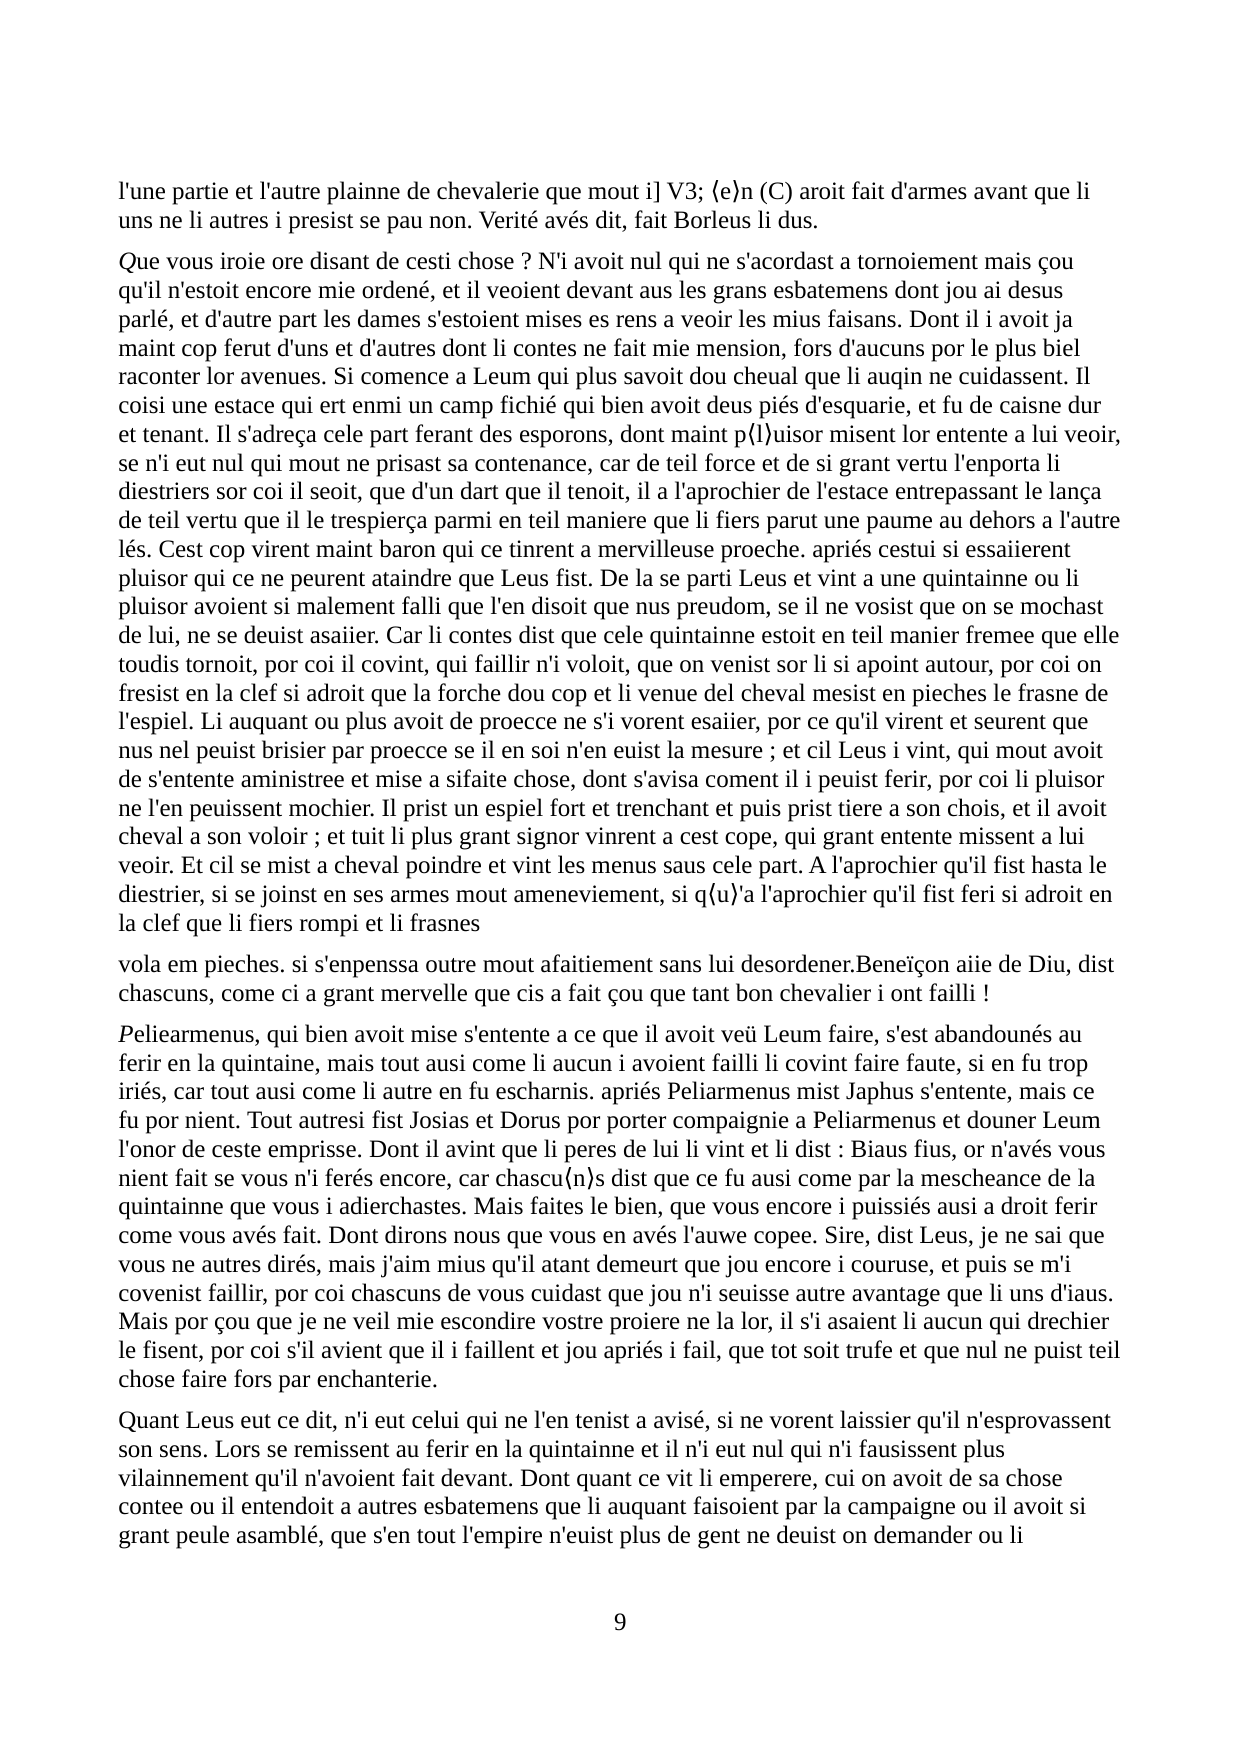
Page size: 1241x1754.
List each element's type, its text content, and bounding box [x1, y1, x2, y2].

text Peliearmenus, qui bien avoit mise s'entente a ce que il avoit veü Leum faire, s'est abandounés au ferir en la quintaine, mais tout ausi come li aucun i avoient failli li covint faire faute, si en fu trop iriés, car tout ausi come li autre en fu escharnis. apriés Peliarmenus mist Japhus s'entente, mais ce fu por nient. Tout autresi fist Josias et Dorus por porter compaignie a Peliarmenus et douner Leum l'onor de ceste emprisse. Dont il avint que li peres de lui li vint et li dist : Biaus fius, or n'avés vous nient fait se vous n'i ferés encore, car chascu⟨n⟩s dist que ce fu ausi come par la mescheance de la quintainne que vous i adierchastes. Mais faites le bien, que vous encore i puissiés ausi a droit ferir come vous avés fait. Dont dirons nous que vous en avés l'auwe copee. Sire, dist Leus, je ne sai que vous ne autres dirés, mais j'aim mius qu'il atant demeurt que jou encore i couruse, et puis se m'i covenist faillir, por coi chascuns de vous cuidast que jou n'i seuisse autre avantage que li uns d'iaus. Mais por çou que je ne veil mie escondire vostre proiere ne la lor, il s'i asaient li aucun qui drechier le fisent, por coi s'il avient que il i faillent et jou apriés i fail, que tot soit trufe et que nul ne puist teil chose faire fors par enchanterie. [118, 891, 1122, 1265]
text Que vous iroie ore disant de cesti chose ? N'i avoit nul qui ne s'acordast a tornoiement mais çou qu'il n'estoit encore mie ordené, et il veoient devant aus les grans esbatemens dont jou ai desus parlé, et d'autre part les dames s'estoient mises es rens a veoir les mius faisans. Dont il i avoit ja maint cop ferut d'uns et d'autres dont li contes ne fait mie mension, fors d'aucuns por le plus biel raconter lor avenues. Si comence a Leum qui plus savoit dou cheual que li auqin ne cuidassent. Il coisi une estace qui ert enmi un camp fichié qui bien avoit deus piés d'esquarie, et fu de caisne dur et tenant. Il s'adreça cele part ferant des esporons, dont maint p⟨l⟩uisor misent lor entente a lui veoir, se n'i eut nul qui mout ne prisast sa contenance, car de teil force et de si grant vertu l'enporta li diestriers sor coi il seoit, que d'un dart que il tenoit, il a l'aprochier de l'estace entrepassant le lança de teil vertu que il le trespierça parmi en teil maniere que li fiers parut une paume au dehors a l'autre lés. Cest cop virent maint baron qui ce tinrent a mervilleuse proeche. apriés cestui si essaiierent pluisor qui ce ne peurent ataindre que Leus fist. De la se parti Leus et vint a une quintainne ou li pluisor avoient si malement falli que l'en disoit que nus preudom, se il ne vosist que on se mochast de lui, ne se deuist asaiier. Car li contes dist que cele quintainne estoit en teil manier fremee que elle toudis tornoit, por coi il covint, qui faillir n'i voloit, que on venist sor li si apoint autour, por coi on fresist en la clef si adroit que la forche dou cop et li venue del cheval mesist en pieches le frasne de l'espiel. Li auquant ou plus avoit de proecce ne s'i vorent esaiier, por ce qu'il virent et seurent que nus nel peuist brisier par proecce se il en soi n'en euist la mesure ; et cil Leus i vint, qui mout avoit de s'entente aministree et mise a sifaite chose, dont s'avisa coment il i peuist ferir, por coi li pluisor ne l'en peuissent mochier. Il prist un espiel fort et trenchant et puis prist tiere a son chois, et il avoit cheval a son voloir ; et tuit li plus grant signor vinrent a cest cope, qui grant entente missent a lui veoir. Et cil se mist a cheval poindre et vint les menus saus cele part. A l'aprochier qu'il fist hasta le diestrier, si se joinst en ses armes mout ameneviement, si q⟨u⟩'a l'aprochier qu'il fist feri si adroit en la clef que li fiers rompi et li frasnes [118, 176, 1122, 809]
text Quant Leus eut ce dit, n'i eut celui qui ne l'en tenist a avisé, si ne vorent laissier qu'il n'esprovassent son sens. Lors se remissent au ferir en la quintainne et il n'i eut nul qui n'i fausissent plus vilainnement qu'il n'avoient fait devant. Dont quant ce vit li emperere, cui on avoit de sa chose contee ou il entendoit a autres esbatemens que li auquant faisoient par la campaigne ou il avoit si grant peule asamblé, que s'en tout l'empire n'euist plus de gent ne deuist on demander ou li remanans fust [Note: Cette phrase n'a pas de principale, mais je ne vois pas comment régler le problème : la digression qui suit est si longue que le rédacteur (ou le copiste) oublie que la temporelle n'a pas de principale...] . Por coi il me covient ciertefier que vous sachiés qu'en pluisor lius on faisoit de diviers esbatemens, por coi cis peules s'ensounioit li uns amont et li autres aval. Et por cesti raison que je ne puis ore mie faire de chascune chose mension, me covient traitier des grignors et venir a ce que Leus, qui encore avoit le plus estragnement jué que tuit li autre, si come li escrit s'i acorde. Me covient [Note: Une nouvelle fois la syntaxe ne tient pas debout ! Il semble que le rédacteur (ou le copiste) oublie qu'il a écrit une première fois 'me convient ... venir a ce que', et l'écrit une deuxième fois, sans avoir terminé la première partie de la phrase.] a ce que li plus grans fais des barons et des dames furent venut a ceste merveilleuse quintainne, dont li mius entendant savoient que par proece n'i valoit rien sans avis. Et qu'en fist Leus ? Il demanda le plus fort espiel que on peut trover, et li dus ses pere vint a lui et li dist : [118, 1278, 1122, 1565]
text vola em pieches. si s'enpenssa outre mout afaitiement sans lui desordener.Beneïçon aiie de Diu, dist chascuns, come ci a grant mervelle que cis a fait çou que tant bon chevalier i ont failli ! [118, 821, 1122, 879]
